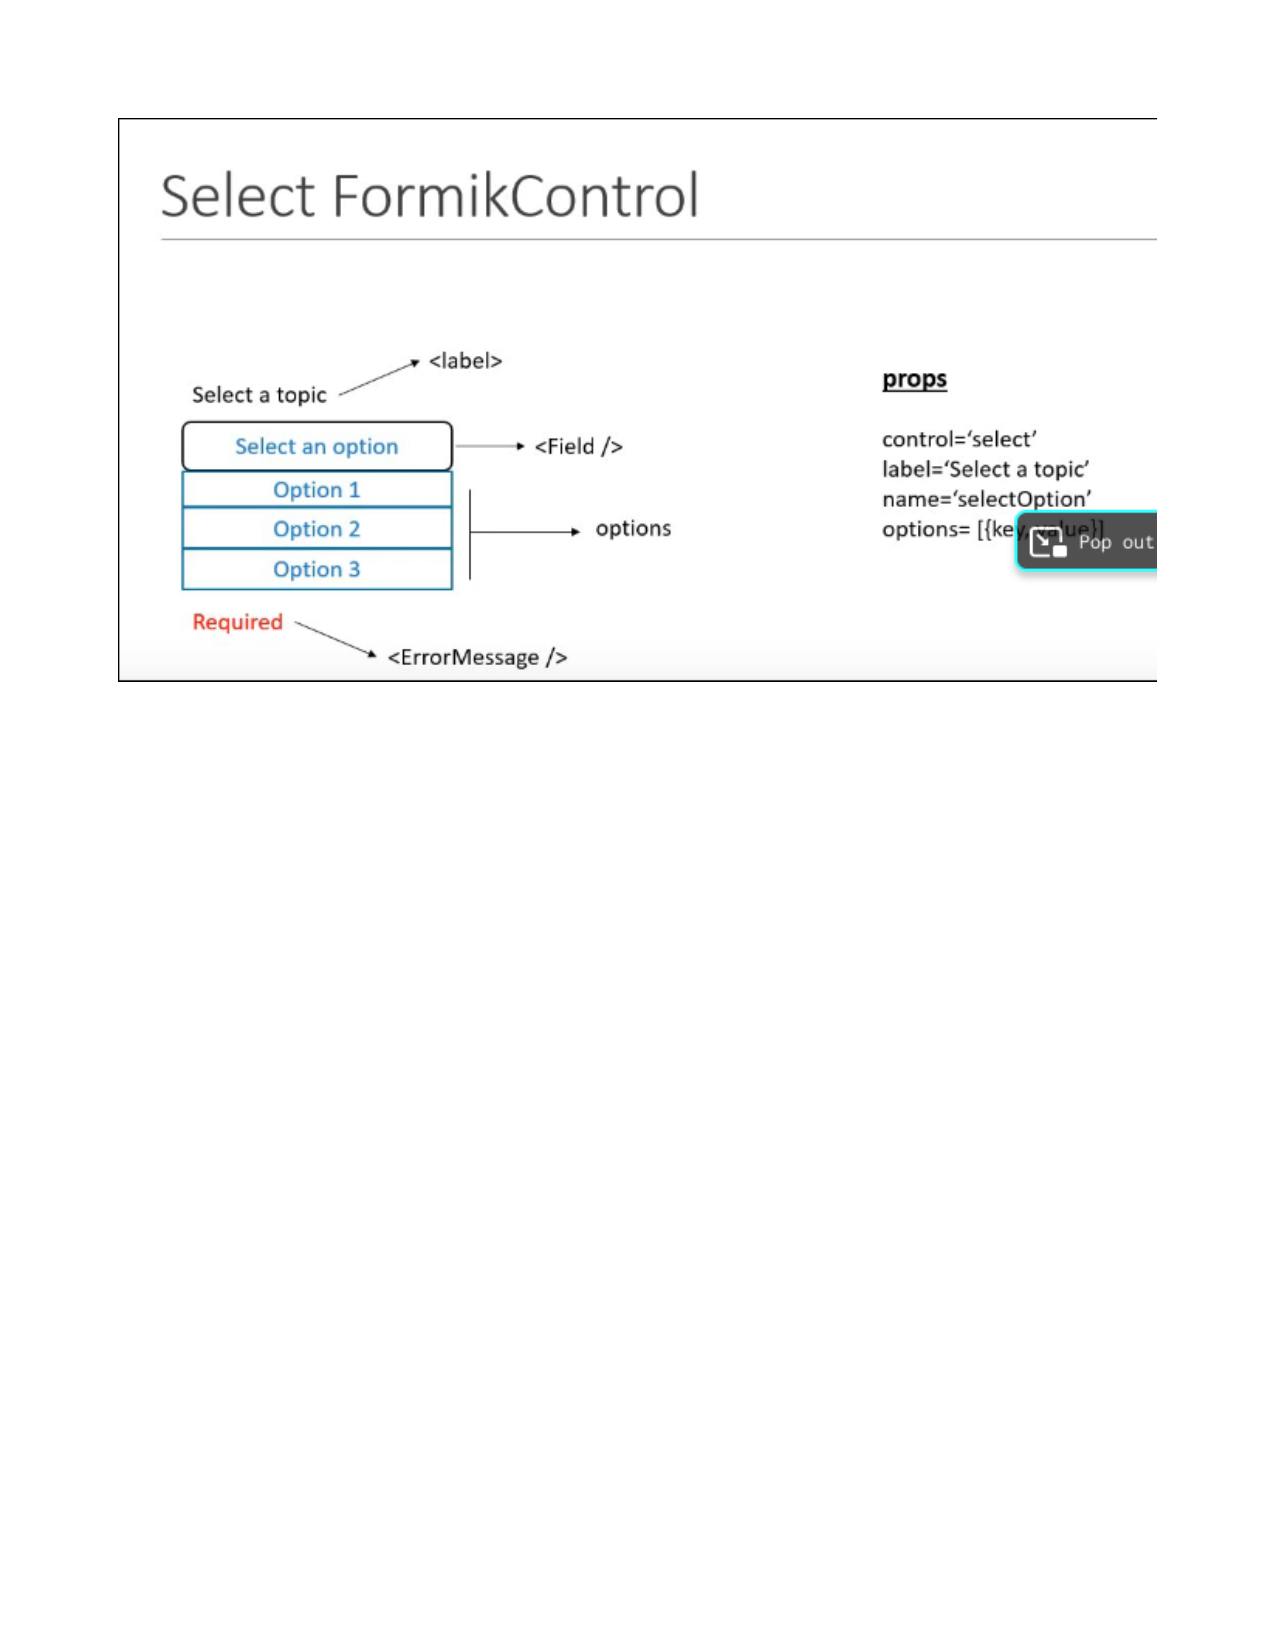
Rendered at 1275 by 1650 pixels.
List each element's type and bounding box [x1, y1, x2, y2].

picture [118, 118, 1157, 682]
